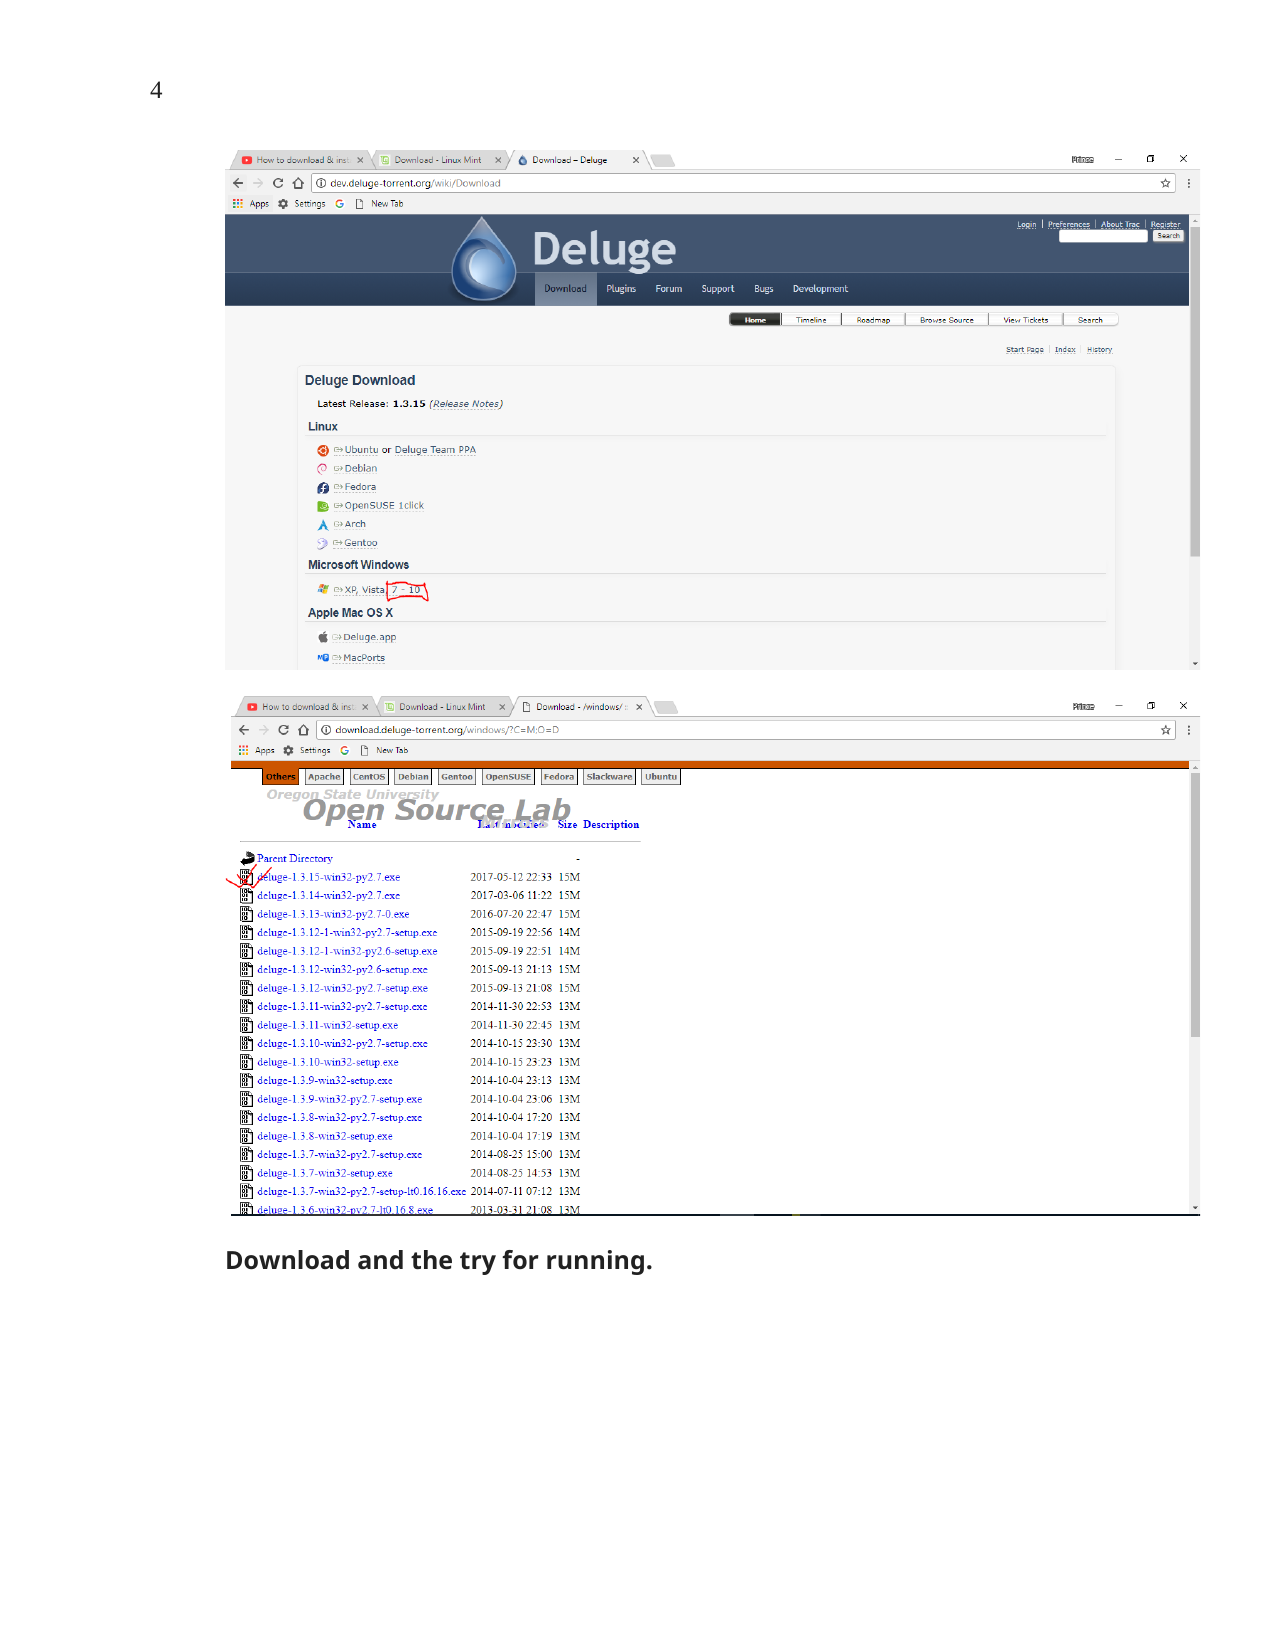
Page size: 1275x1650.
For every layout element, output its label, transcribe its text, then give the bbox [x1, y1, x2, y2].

list Download and the try for running. [225, 1242, 1125, 1276]
